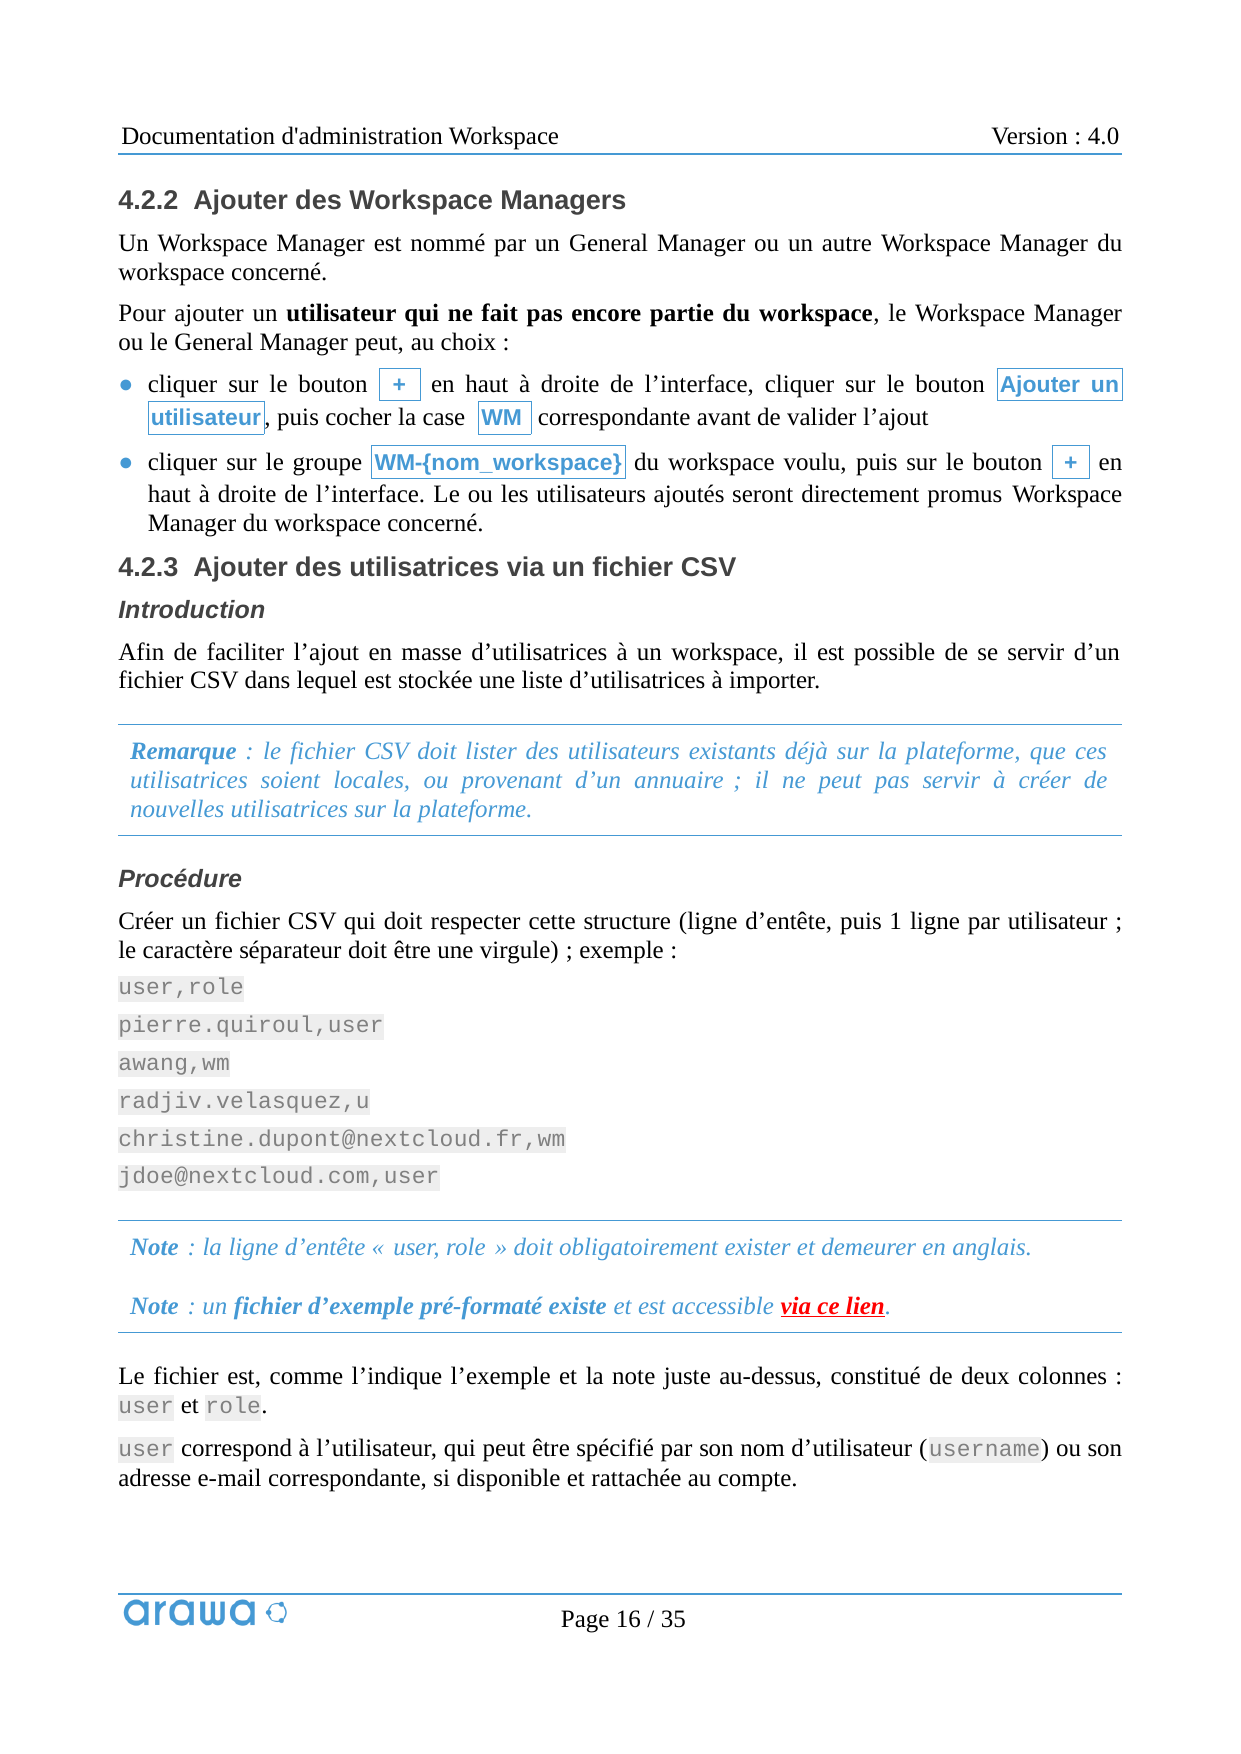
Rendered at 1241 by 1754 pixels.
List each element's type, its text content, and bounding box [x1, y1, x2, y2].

text jdoe@nextcloud.com,user [440, 1165, 1122, 1191]
text Le fichier est, comme l’indique l’exemple et la note juste au-dessus, constitué de deux colonnes : user et role. [118, 1361, 1122, 1421]
text Note : la ligne d’entête « user, role » doit obligatoirement exister et demeurer en anglais. [118, 1221, 1122, 1261]
text user correspond à l’utilisateur, qui peut être spécifié par son nom d’utilisateur (username) ou son adresse e-mail correspondante, si disponible et rattachée au compte. [118, 1433, 1122, 1492]
list cliquer sur le groupe WM-{nom_workspace} du workspace voulu, puis sur le bouton + en haut à droite de l’interface. Le ou les utilisateurs ajoutés seront directement promus Workspace Manager du workspace concerné. [118, 445, 1122, 537]
text Créer un fichier CSV qui doit respecter cette structure (ligne d’entête, puis 1 ligne par utilisateur ; le caractère séparateur doit être une virgule) ; exemple : [118, 906, 1122, 964]
subtitle Introduction [118, 595, 1122, 624]
text Pour ajouter un utilisateur qui ne fait pas encore partie du workspace, le Workspace Manager ou le General Manager peut, au choix : [118, 297, 1122, 356]
text user,role [244, 976, 1122, 1002]
text radjiv.velasquez,u [370, 1089, 1122, 1115]
text Remarque : le fichier CSV doit lister des utilisateurs existants déjà sur la plateforme, que ces utilisatrices soient locales, ou provenant d’un annuaire ; il ne peut pas servir à créer de nouvelles utilisatrices sur la plateforme. [118, 725, 1122, 835]
subtitle Ajouter des utilisatrices via un fichier CSV [118, 551, 1122, 582]
text Note : un fichier d’exemple pré-formaté existe et est accessible via ce lien. [118, 1279, 1122, 1332]
list cliquer sur le bouton + en haut à droite de l’interface, cliquer sur le bouton Ajouter un utilisateur, puis cocher la case WM correspondante avant de valider l’ajout [118, 367, 1122, 434]
text awang,wm [230, 1051, 1122, 1077]
text Afin de faciliter l’ajout en masse d’utilisatrices à un workspace, il est possible de se servir d’un fichier CSV dans lequel est stockée une liste d’utilisatrices à importer. [118, 636, 1122, 694]
text pierre.quiroul,user [384, 1014, 1122, 1040]
text Un Workspace Manager est nommé par un General Manager ou un autre Workspace Manager du workspace concerné. [118, 228, 1122, 286]
subtitle Ajouter des Workspace Managers [118, 184, 1122, 215]
subtitle Procédure [118, 864, 1122, 893]
picture [121, 1597, 290, 1628]
text christine.dupont@nextcloud.fr,wm [566, 1127, 1122, 1153]
